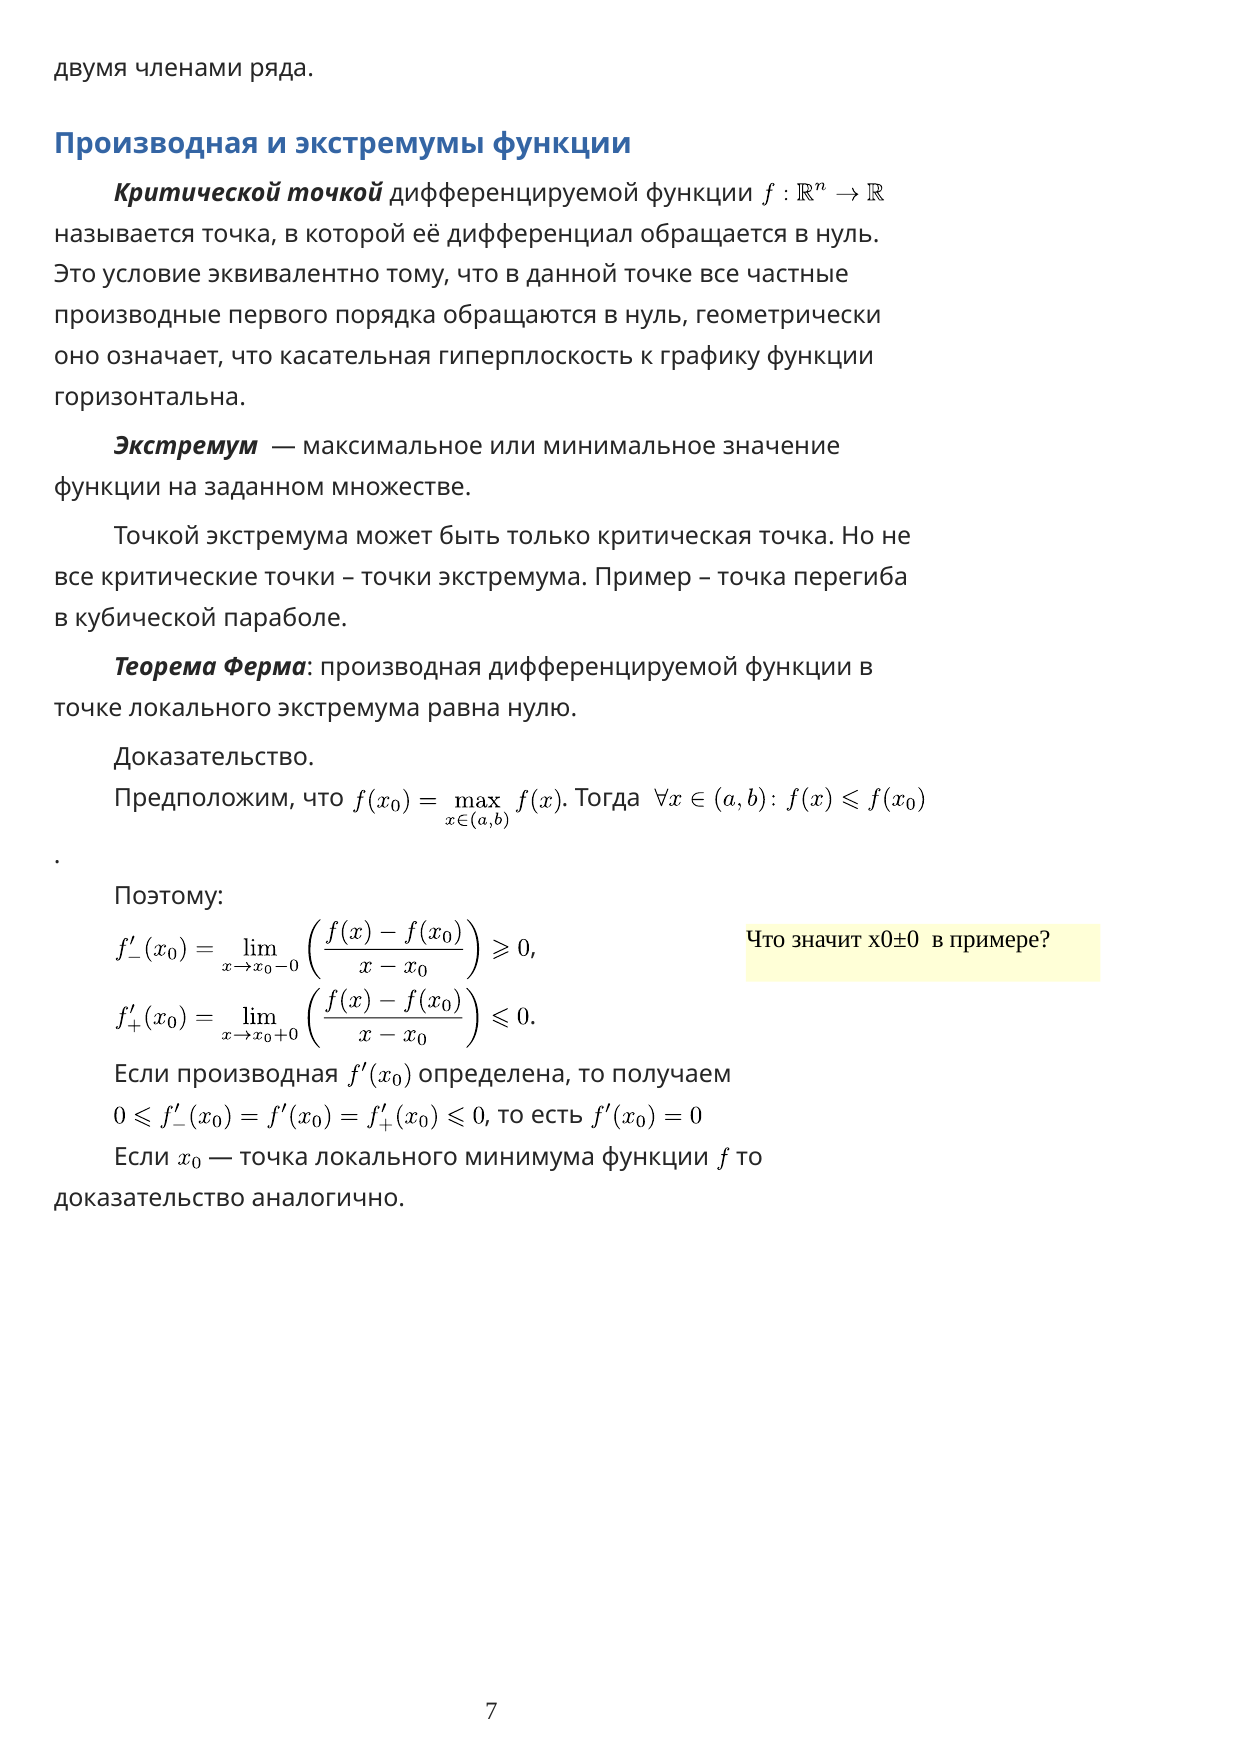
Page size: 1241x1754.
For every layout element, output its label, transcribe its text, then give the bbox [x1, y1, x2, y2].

text , [53, 918, 928, 980]
text Если производная определена, то получаем [53, 1056, 928, 1089]
text , то есть [53, 1096, 928, 1132]
subtitle Производная и экстремумы функции [53, 122, 928, 162]
text Точкой экстремума может быть только критическая точка. Но не все критические точки – точки экстремума. Пример – точка перегиба в кубической параболе. [53, 518, 928, 633]
text . [53, 987, 928, 1049]
text Критической точкой дифференцируемой функции называется точка, в которой её дифференциал обращается в нуль. Это условие эквивалентно тому, что в данной точке все частные производные первого порядка обращаются в нуль, геометрически оно означает, что касательная гиперплоскость к графику функции горизонтальна. [53, 174, 928, 413]
text Если — точка локального минимума функции то доказательство аналогично. [53, 1138, 928, 1213]
text Используем разложение функции в ряд Тейлора, ограничившись двумя членами ряда. [53, 49, 928, 83]
text Поэтому: [53, 878, 928, 912]
text Предположим, что . Тогда . [53, 779, 928, 871]
text Экстремум — максимальное или минимальное значение функции на заданном множестве. [53, 428, 928, 503]
text Теорема Ферма: производная дифференцируемой функции в точке локального экстремума равна нулю. [53, 648, 928, 723]
text Доказательство. [53, 738, 928, 773]
